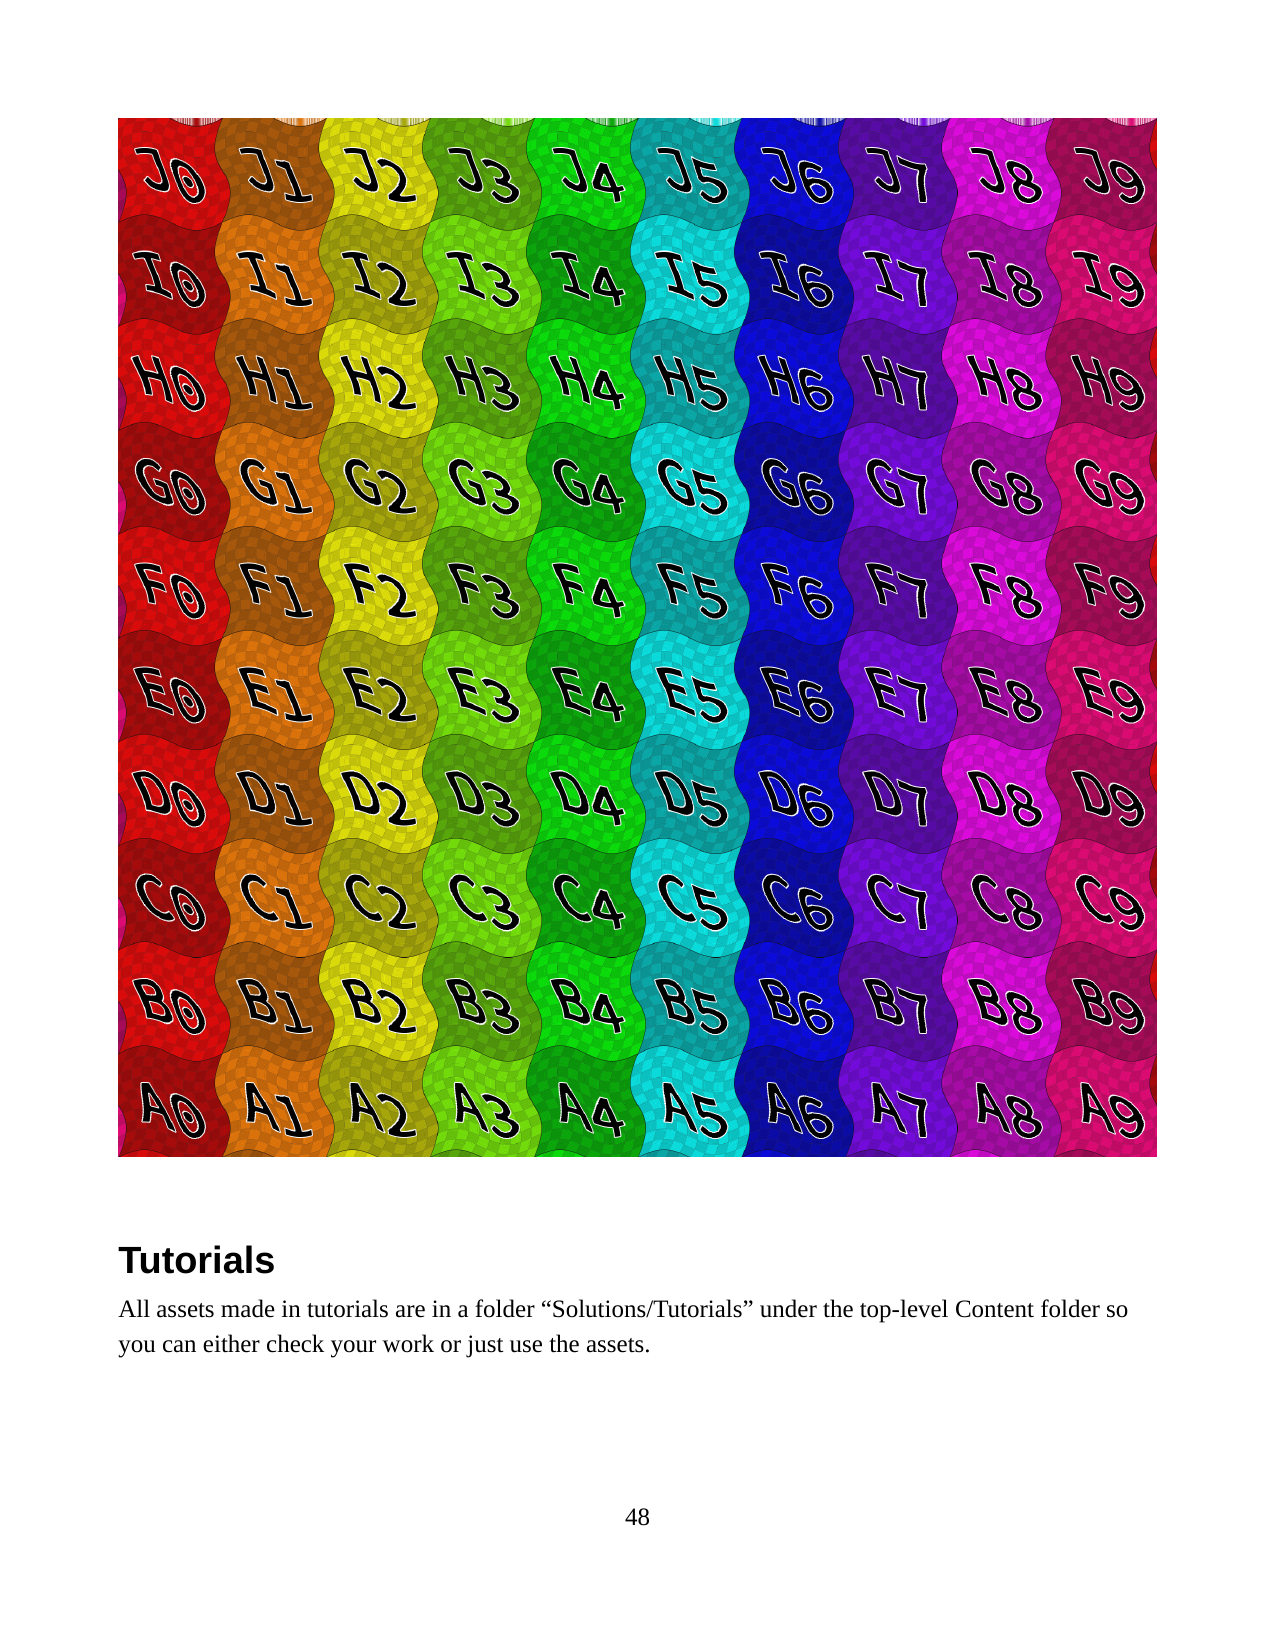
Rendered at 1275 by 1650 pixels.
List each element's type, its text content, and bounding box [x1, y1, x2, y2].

subtitle Tutorials [118, 1238, 1157, 1282]
text All assets made in tutorials are in a folder “Solutions/Tutorials” under the top-level Content folder so you can either check your work or just use the assets. [118, 1294, 1157, 1357]
picture [118, 118, 1157, 1157]
